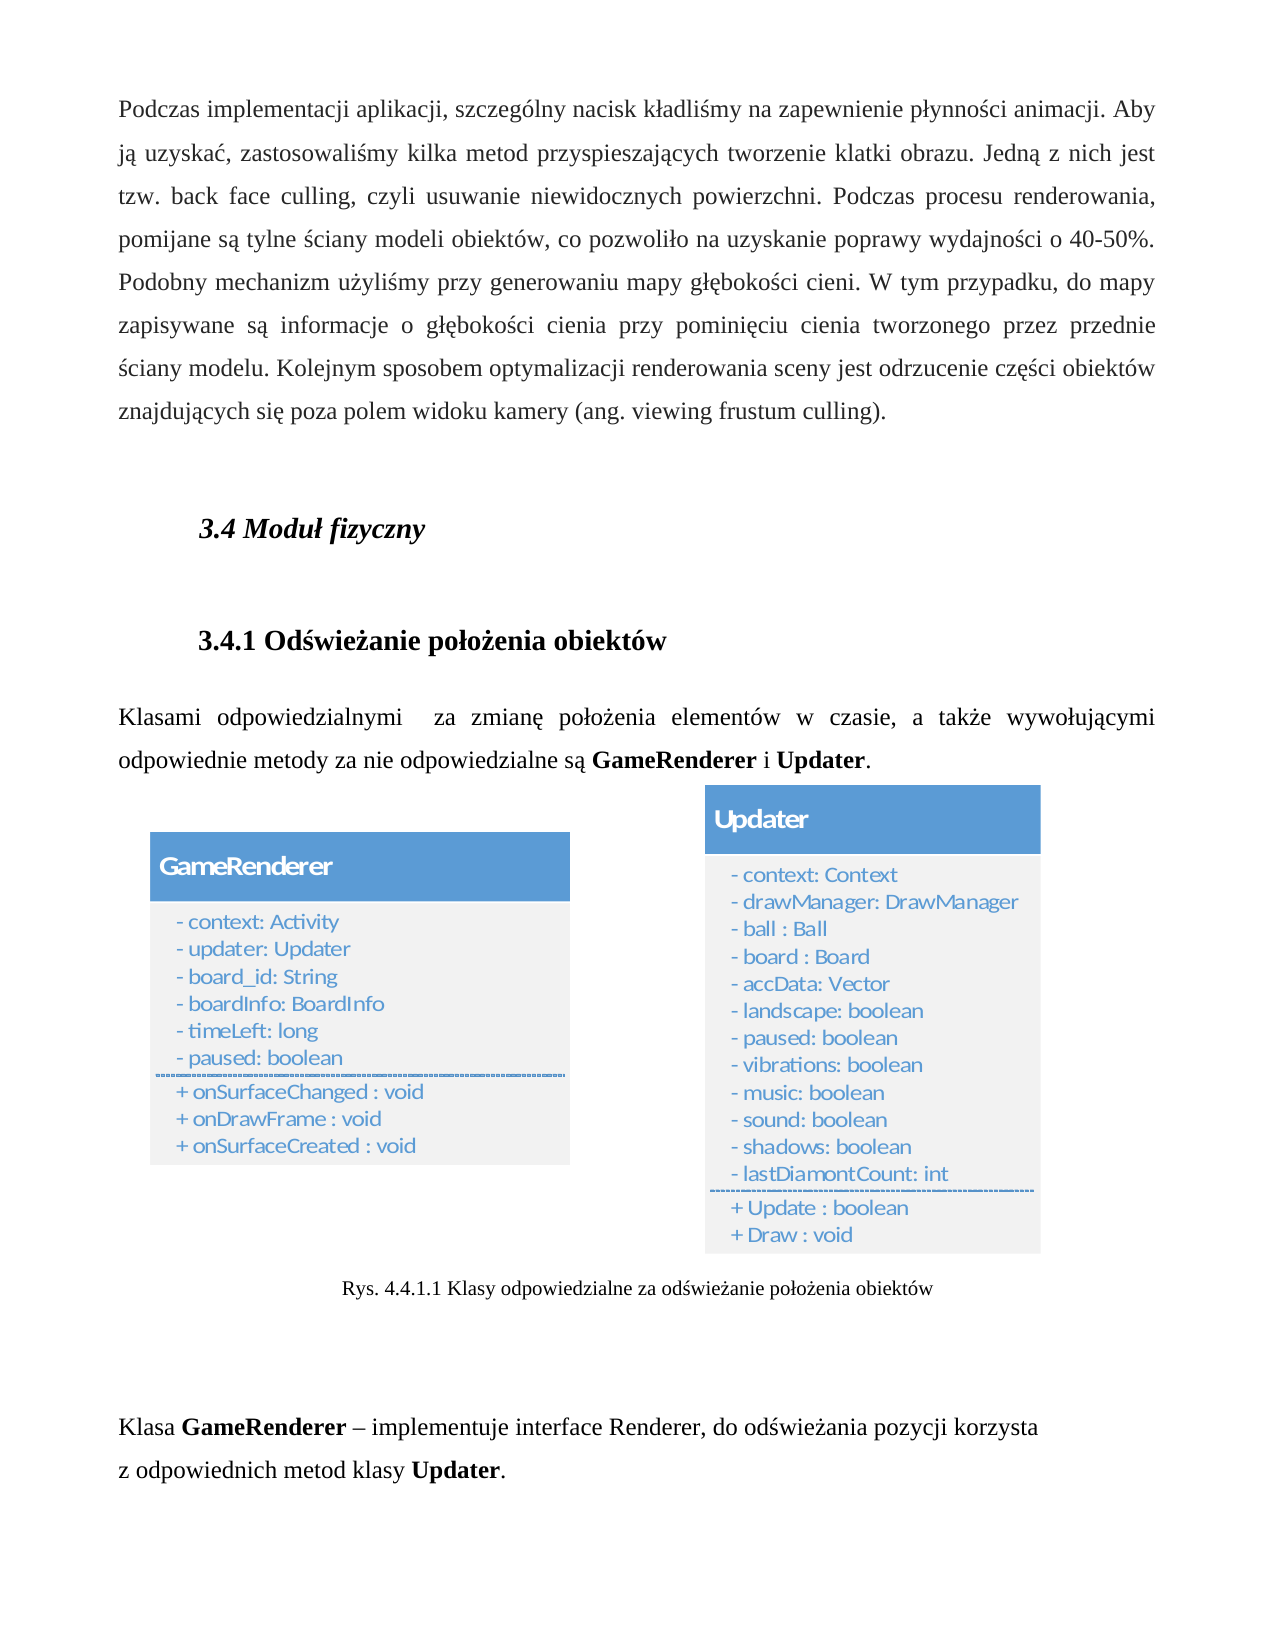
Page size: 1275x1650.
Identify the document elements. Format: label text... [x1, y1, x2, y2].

text Klasa GameRenderer – implementuje interface Renderer, do odświeżania pozycji korzysta z odpowiednich metod klasy Updater. [118, 1412, 1157, 1484]
text Rys. 4.4.1.1 Klasy odpowiedzialne za odświeżanie położenia obiektów [118, 780, 1157, 1300]
text Klasami odpowiedzialnymi za zmianę położenia elementów w czasie, a także wywołującymi odpowiednie metody za nie odpowiedzialne są GameRenderer i Updater. [118, 702, 1157, 774]
subtitle Moduł fizyczny [192, 511, 1157, 545]
text Podczas implementacji aplikacji, szczególny nacisk kładliśmy na zapewnienie płynności animacji. Aby ją uzyskać, zastosowaliśmy kilka metod przyspieszających tworzenie klatki obrazu. Jedną z nich jest tzw. back face culling, czyli usuwanie niewidocznych powierzchni. Podczas procesu renderowania, pomijane są tylne ściany modeli obiektów, co pozwoliło na uzyskanie poprawy wydajności o 40-50%. Podobny mechanizm użyliśmy przy generowaniu mapy głębokości cieni. W tym przypadku, do mapy zapisywane są informacje o głębokości cienia przy pominięciu cienia tworzonego przez przednie ściany modelu. Kolejnym sposobem optymalizacji renderowania sceny jest odrzucenie części obiektów znajdujących się poza polem widoku kamery (ang. viewing frustum culling). [118, 94, 1157, 425]
subtitle Odświeżanie położenia obiektów [191, 623, 1157, 656]
